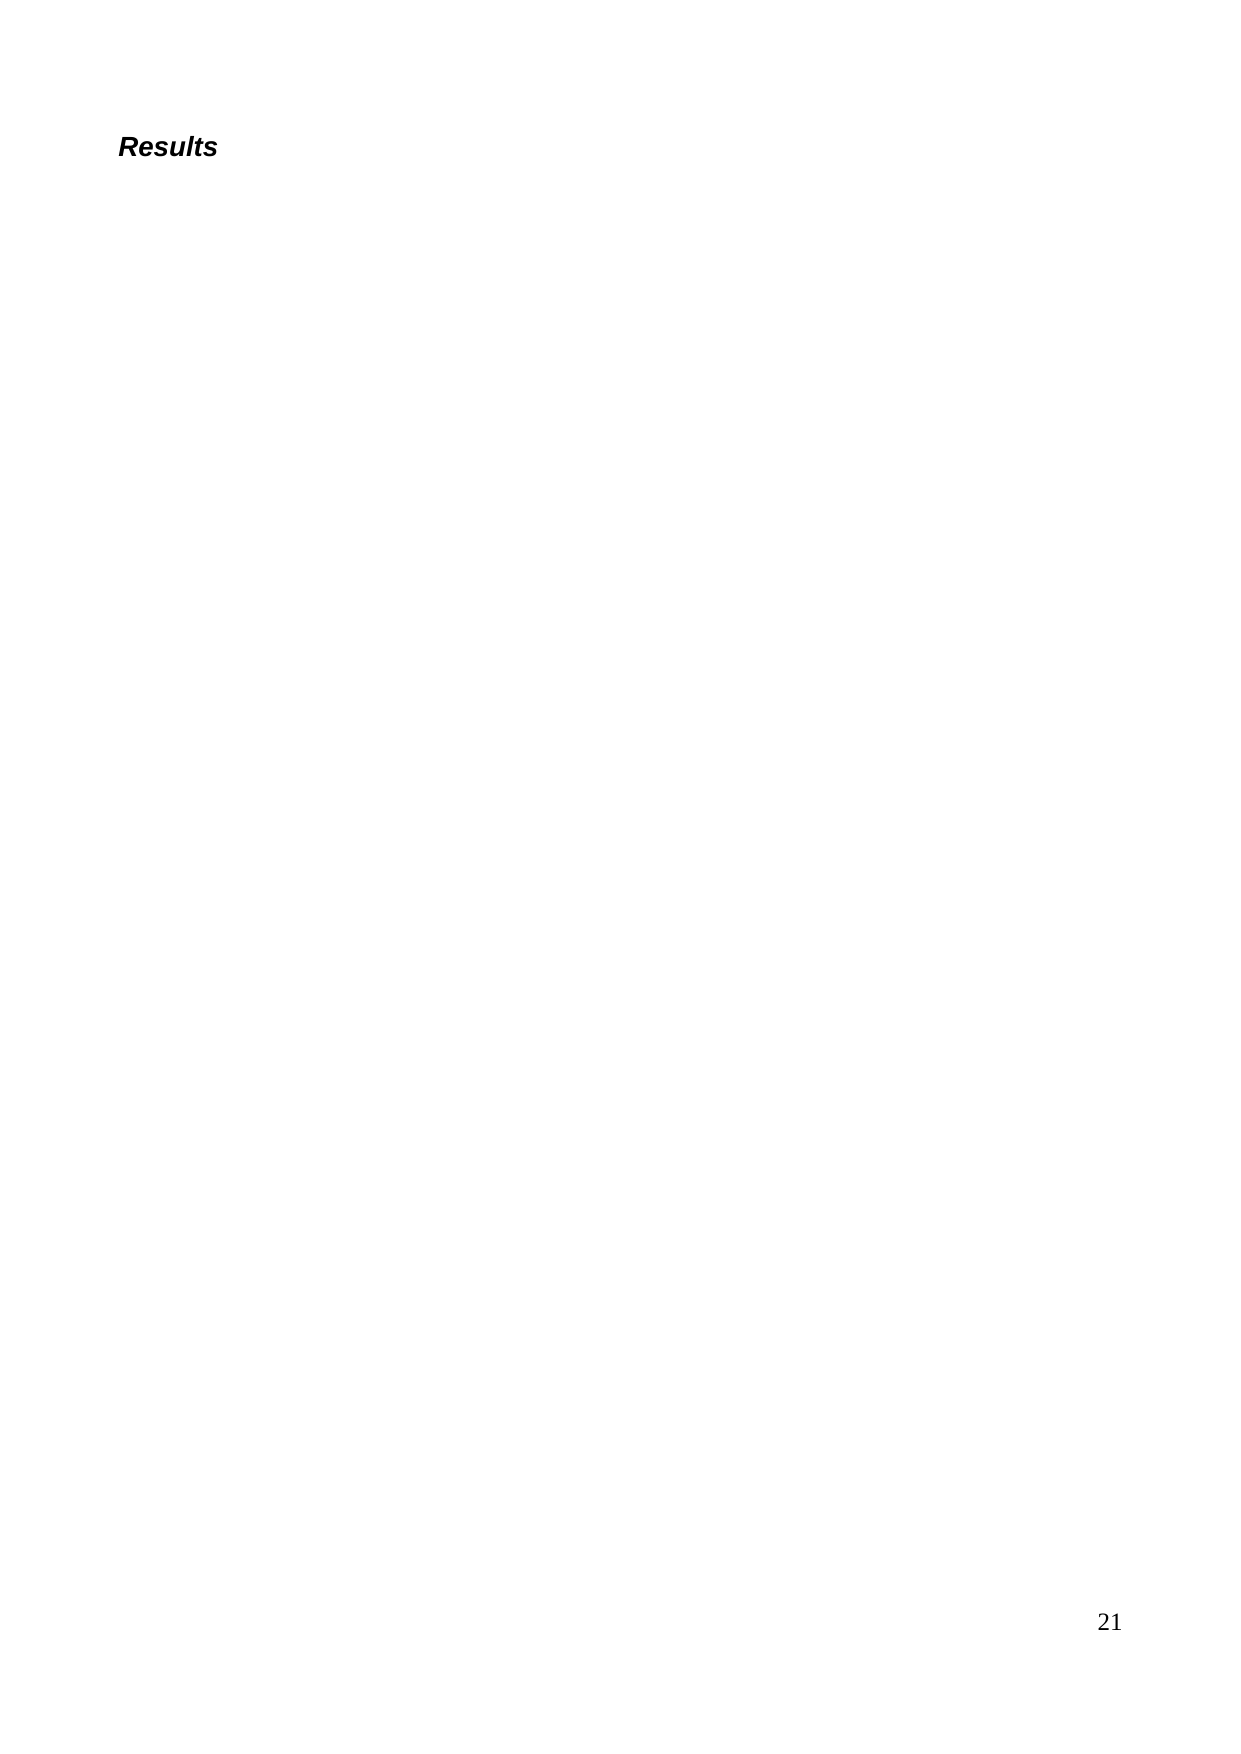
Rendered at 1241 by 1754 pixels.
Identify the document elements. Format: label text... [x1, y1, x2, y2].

subtitle Results [118, 131, 1122, 162]
